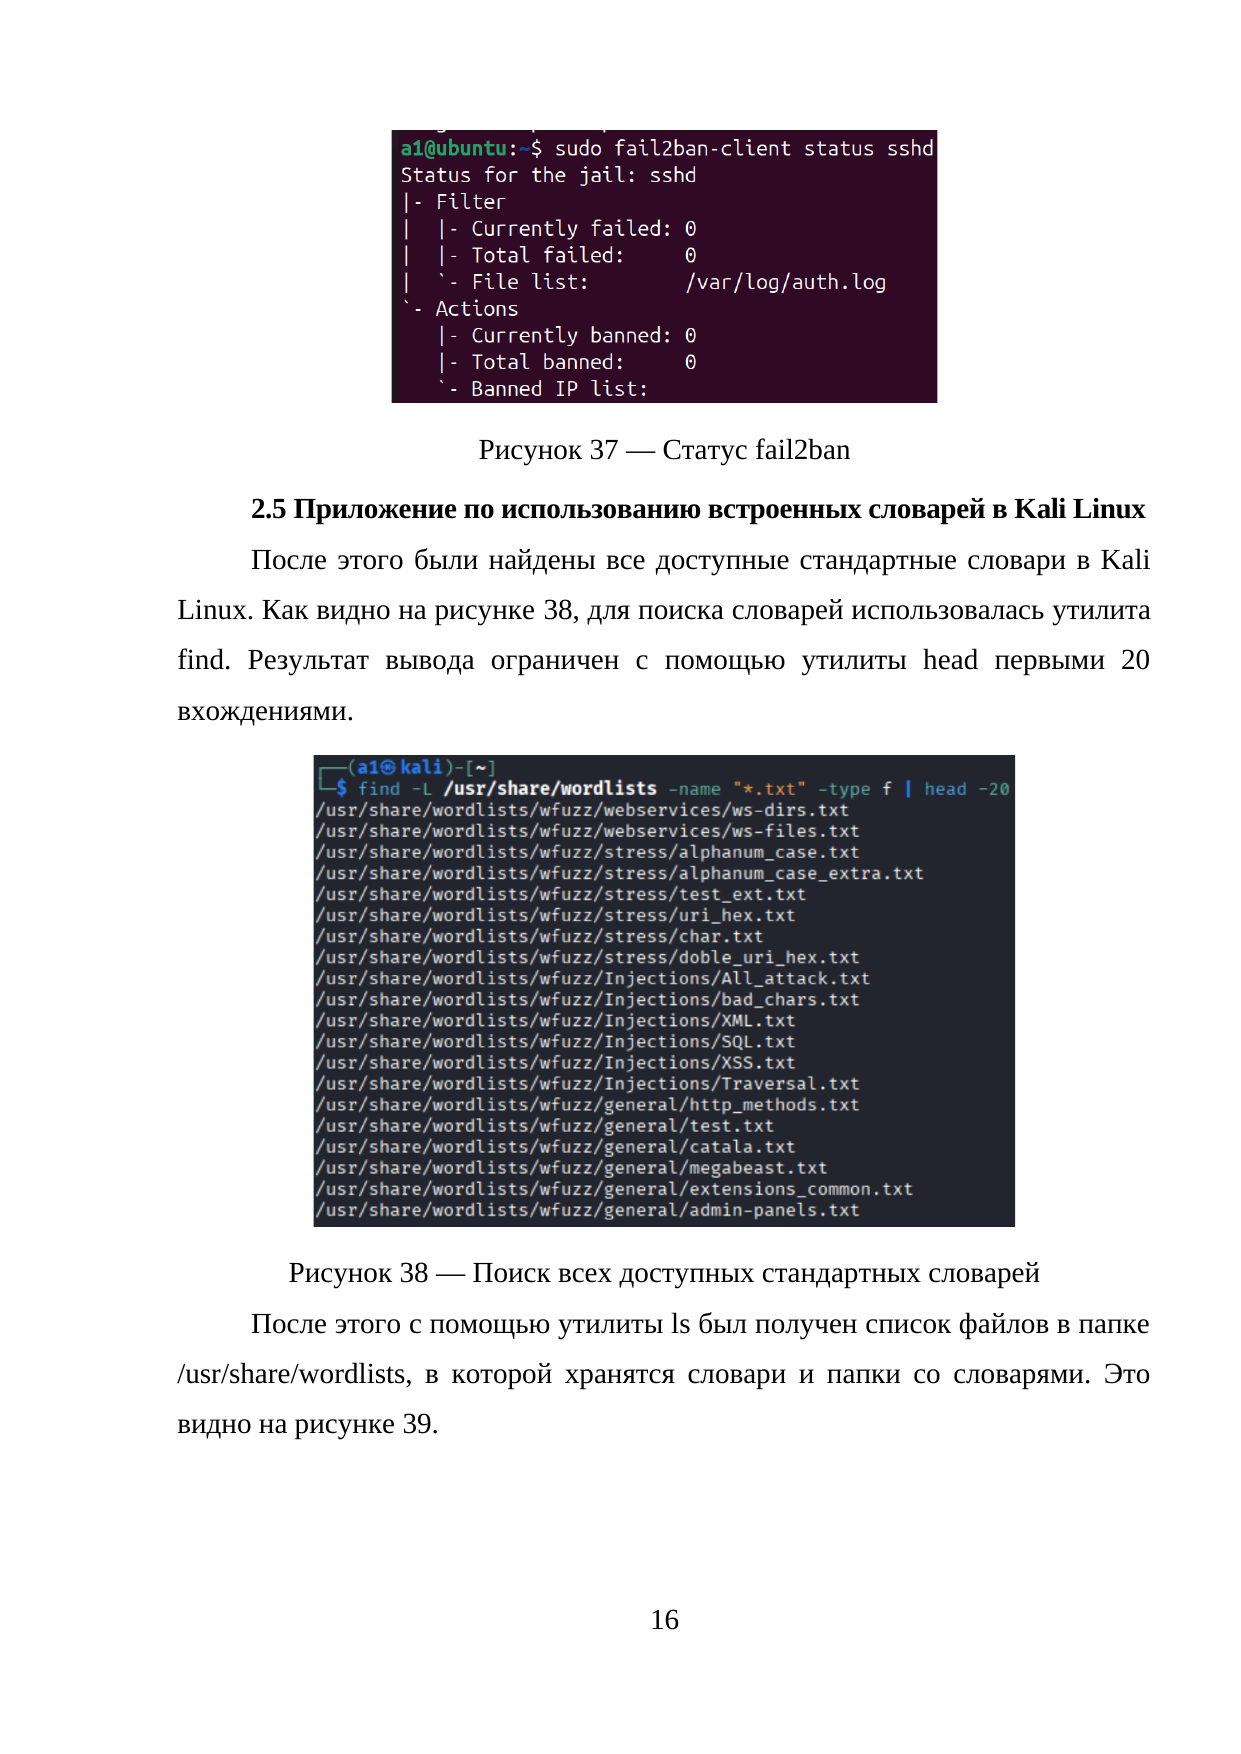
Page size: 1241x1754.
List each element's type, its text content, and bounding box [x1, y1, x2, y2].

text После этого с помощью утилиты ls был получен список файлов в папке /usr/share/wordlists, в которой хранятся словари и папки со словарями. Это видно на рисунке 39. [177, 1306, 1152, 1440]
text После этого были найдены все доступные стандартные словари в Kali Linux. Как видно на рисунке 38, для поиска словарей использовалась утилита find. Результат вывода ограничен с помощью утилиты head первыми 20 вхождениями. [177, 542, 1152, 726]
picture [313, 755, 1016, 1227]
subtitle Приложение по использованию встроенных словарей в Kali Linux [177, 491, 1152, 525]
text Рисунок 37 — Статус fail2ban [280, 131, 1049, 465]
picture [391, 130, 938, 403]
text Рисунок 38 — Поиск всех доступных стандартных словарей [177, 756, 1152, 1289]
